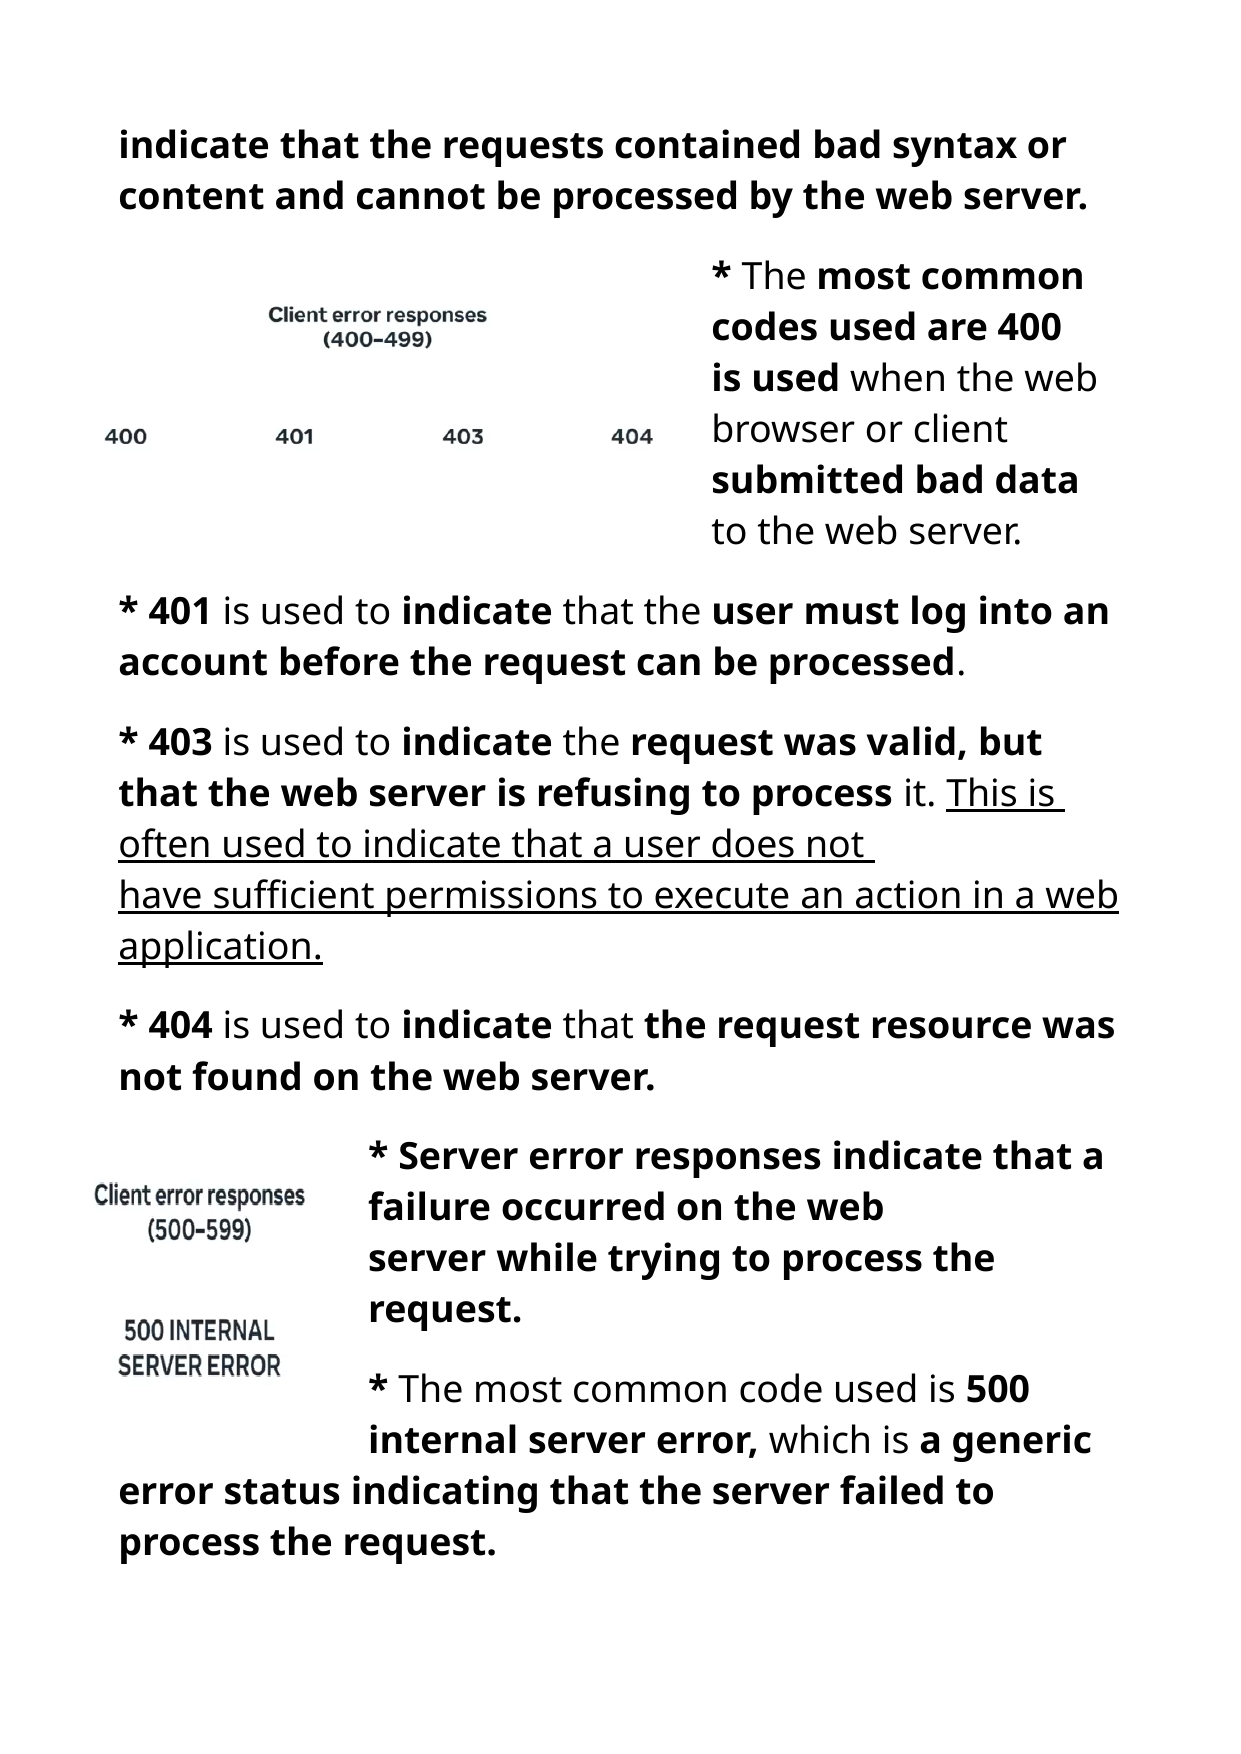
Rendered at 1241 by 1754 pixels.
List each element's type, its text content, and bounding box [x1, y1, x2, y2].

text * 403 is used to indicate the request was valid, but that the web server is refusing to process it. This is often used to indicate that a user does not have sufficient permissions to execute an action in a web application. [118, 715, 1122, 970]
text * 404 is used to indicate that the request resource was not found on the web server. [118, 999, 1122, 1101]
text indicate that the requests contained bad syntax or content and cannot be processed by the web server. [118, 118, 1122, 220]
text * The most common code used is 500 internal server error, which is a generic error status indicating that the server failed to process the request. [118, 1362, 1122, 1567]
text * Server error responses indicate that a failure occurred on the web server while trying to process the request. [118, 1129, 1122, 1334]
text * The most common codes used are 400 is used when the web browser or client submitted bad data to the web server. [118, 249, 1122, 555]
picture [54, 292, 712, 514]
picture [31, 1135, 368, 1425]
text * 401 is used to indicate that the user must log into an account before the request can be processed. [118, 584, 1122, 686]
